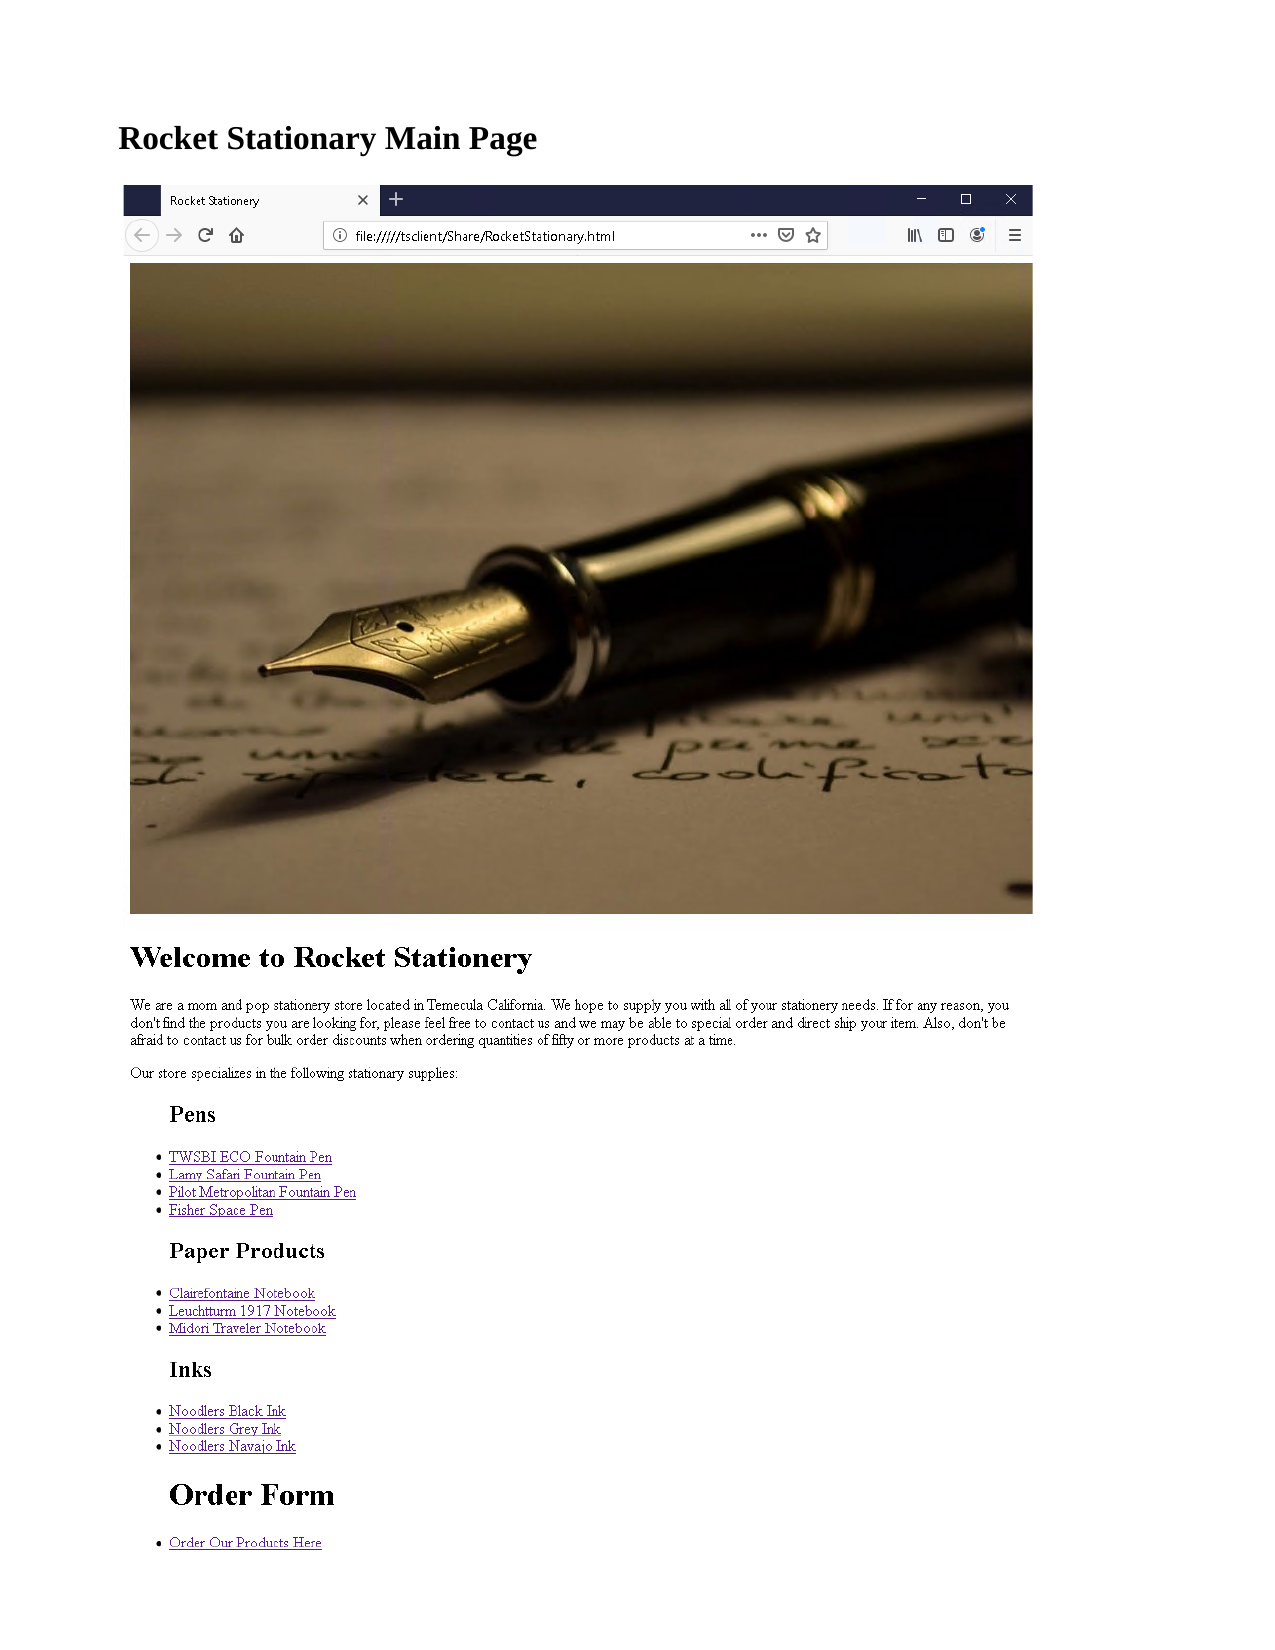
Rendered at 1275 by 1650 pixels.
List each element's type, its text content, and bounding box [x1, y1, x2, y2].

text Rocket Stationary Main Page [118, 118, 1157, 156]
picture [123, 185, 1033, 1583]
